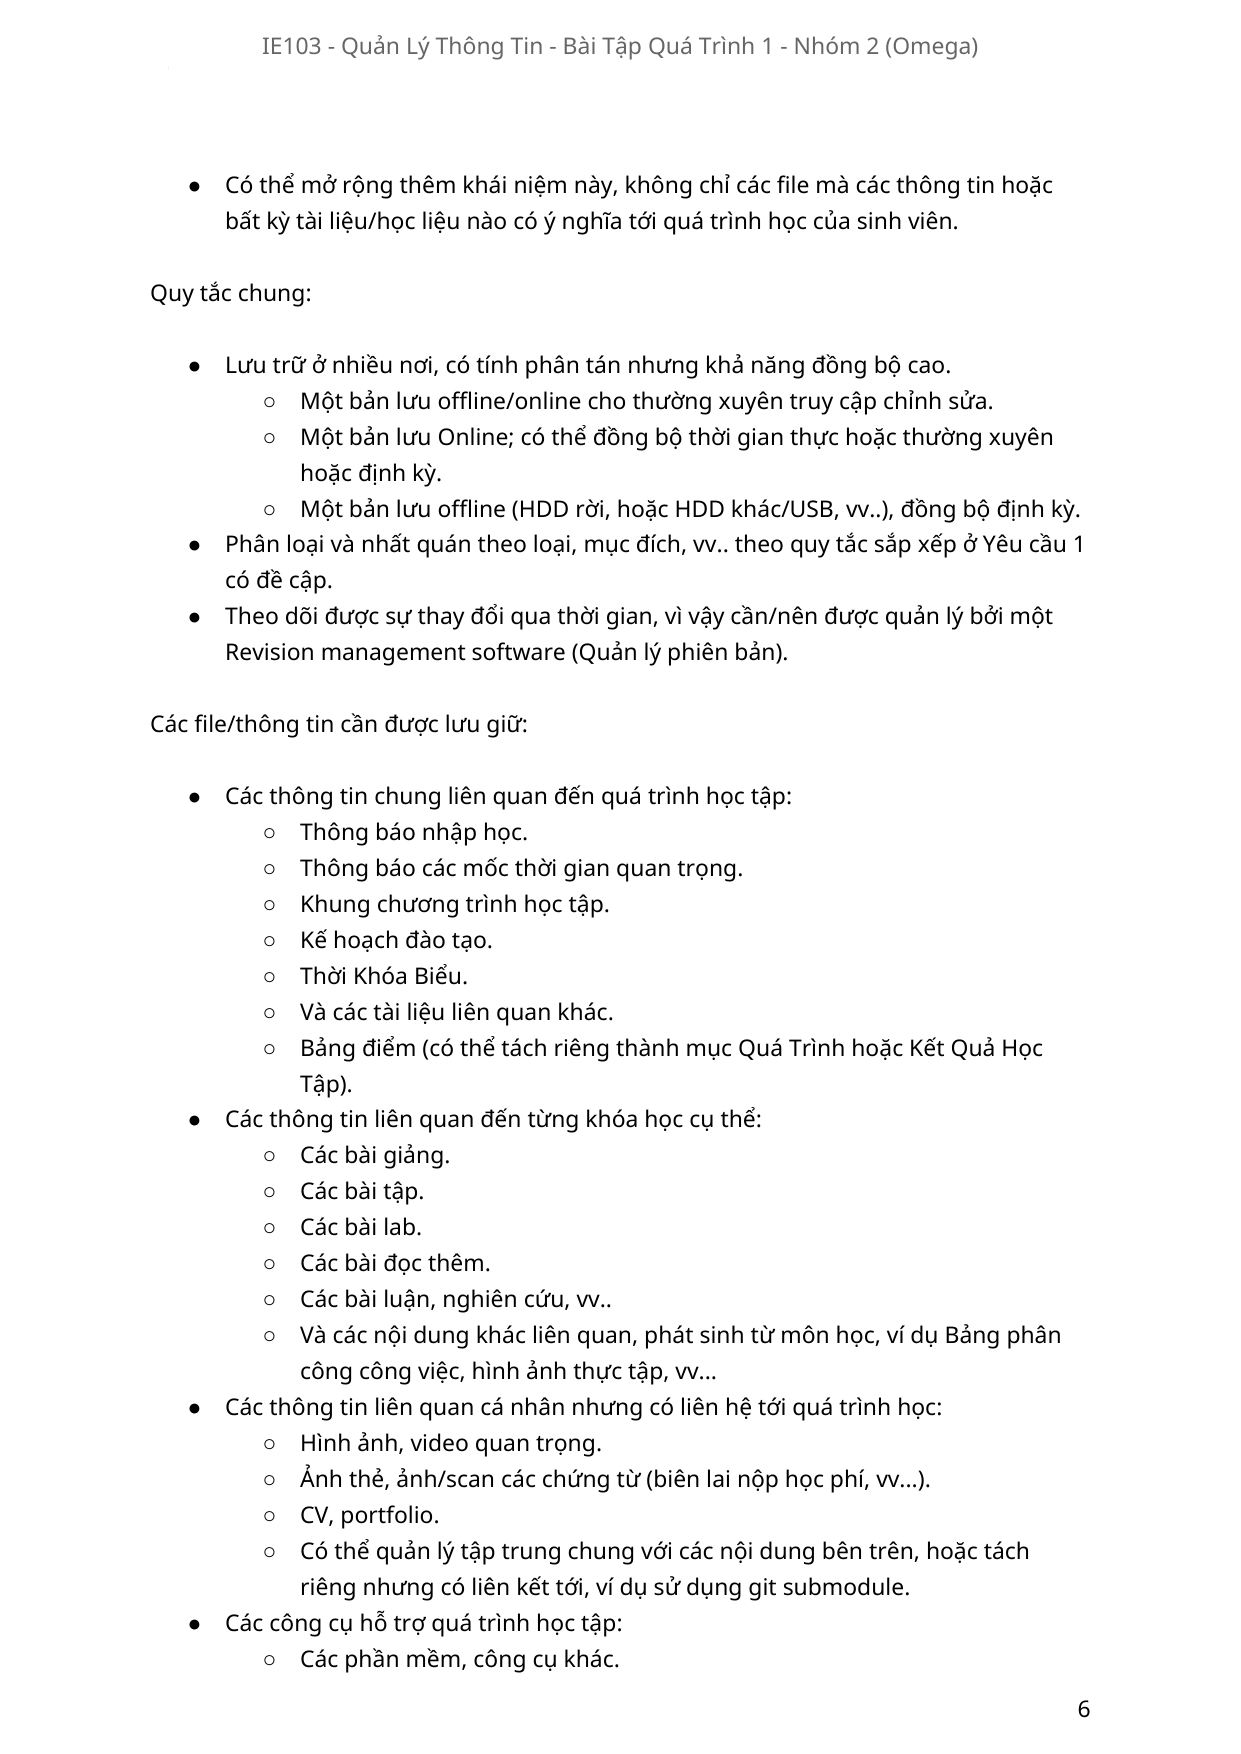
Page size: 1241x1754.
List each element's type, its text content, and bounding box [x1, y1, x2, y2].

list Các bài tập. [262, 1175, 1090, 1207]
list Các bài đọc thêm. [262, 1247, 1090, 1278]
list Ảnh thẻ, ảnh/scan các chứng từ (biên lai nộp học phí, vv...). [262, 1463, 1090, 1494]
list Lưu trữ ở nhiều nơi, có tính phân tán nhưng khả năng đồng bộ cao. [187, 349, 1090, 380]
list Kế hoạch đào tạo. [262, 924, 1090, 955]
list Các thông tin liên quan cá nhân nhưng có liên hệ tới quá trình học: [187, 1391, 1090, 1422]
list Và các tài liệu liên quan khác. [262, 996, 1090, 1027]
list Hình ảnh, video quan trọng. [262, 1427, 1090, 1458]
list Các công cụ hỗ trợ quá trình học tập: [187, 1607, 1090, 1638]
list Một bản lưu offline (HDD rời, hoặc HDD khác/USB, vv..), đồng bộ định kỳ. [262, 492, 1090, 524]
list Thời Khóa Biểu. [262, 960, 1090, 991]
list Các thông tin liên quan đến từng khóa học cụ thể: [187, 1103, 1090, 1135]
list Thông báo nhập học. [262, 816, 1090, 847]
list Phân loại và nhất quán theo loại, mục đích, vv.. theo quy tắc sắp xếp ở Yêu cầu 1 có đề cập. [187, 528, 1090, 596]
list Khung chương trình học tập. [262, 888, 1090, 919]
list Bảng điểm (có thể tách riêng thành mục Quá Trình hoặc Kết Quả Học Tập). [262, 1032, 1090, 1099]
text Quy tắc chung: [150, 277, 1090, 308]
list Các bài lab. [262, 1211, 1090, 1242]
list Một bản lưu Online; có thể đồng bộ thời gian thực hoặc thường xuyên hoặc định kỳ. [262, 421, 1090, 488]
list Có thể quản lý tập trung chung với các nội dung bên trên, hoặc tách riêng nhưng có liên kết tới, ví dụ sử dụng git submodule. [262, 1535, 1090, 1602]
list CV, portfolio. [262, 1499, 1090, 1530]
text Các file/thông tin cần được lưu giữ: [150, 708, 1090, 739]
list Có thể mở rộng thêm khái niệm này, không chỉ các file mà các thông tin hoặc bất kỳ tài liệu/học liệu nào có ý nghĩa tới quá trình học của sinh viên. [187, 169, 1090, 236]
list Các bài giảng. [262, 1139, 1090, 1171]
list Thông báo các mốc thời gian quan trọng. [262, 852, 1090, 883]
list Các phần mềm, công cụ khác. [262, 1642, 1090, 1674]
list Theo dõi được sự thay đổi qua thời gian, vì vậy cần/nên được quản lý bởi một Revision management software (Quản lý phiên bản). [187, 600, 1090, 667]
list Một bản lưu offline/online cho thường xuyên truy cập chỉnh sửa. [262, 385, 1090, 416]
list Các bài luận, nghiên cứu, vv.. [262, 1283, 1090, 1314]
list Và các nội dung khác liên quan, phát sinh từ môn học, ví dụ Bảng phân công công việc, hình ảnh thực tập, vv... [262, 1319, 1090, 1386]
list Các thông tin chung liên quan đến quá trình học tập: [187, 780, 1090, 811]
